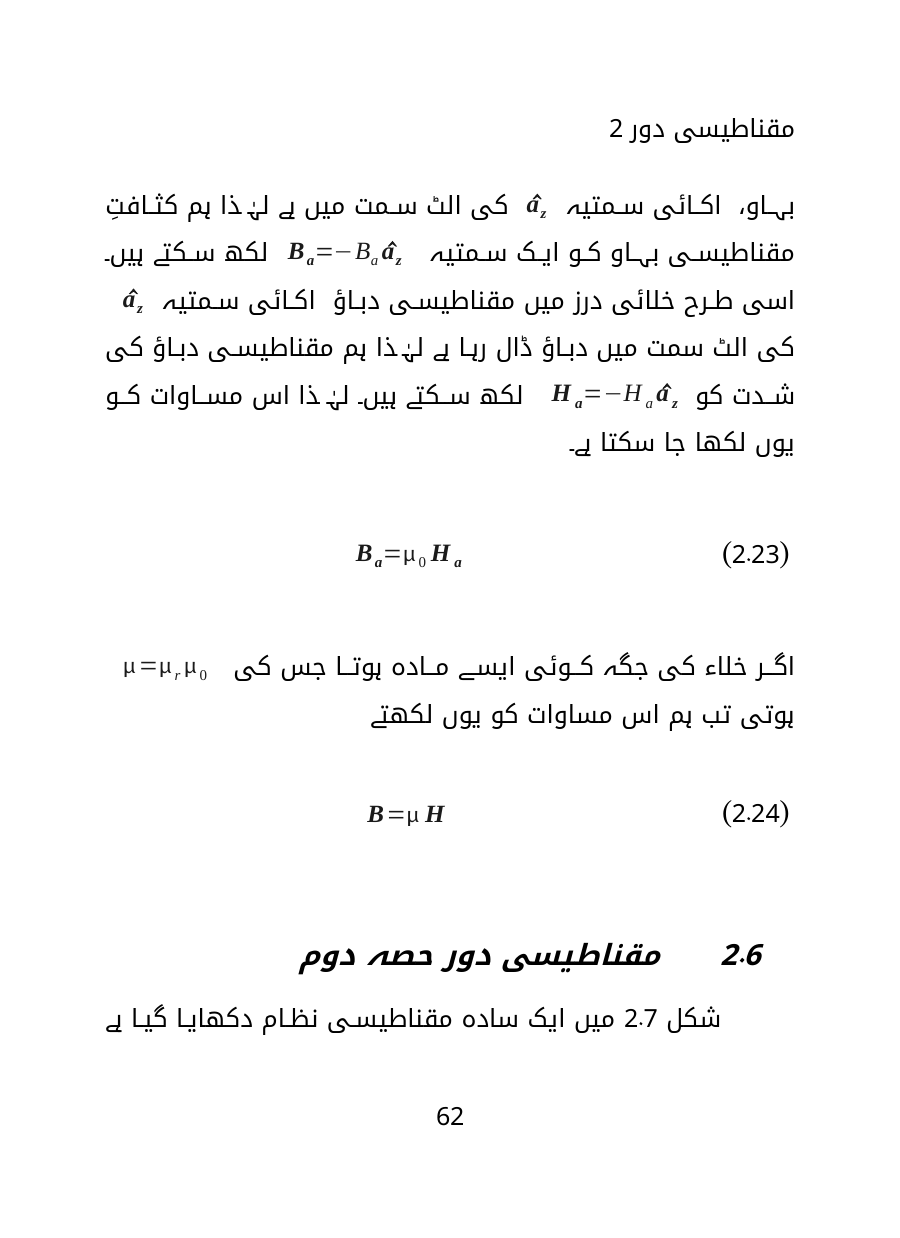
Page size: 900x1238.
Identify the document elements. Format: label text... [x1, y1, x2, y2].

text جہاں متن سے واضح ہو کہ مقناطیسی میدان کی بات ہو رہی ہے وہاں مقناطیسی میدان کی شدت کو میدانی شدت کہا جاتا ہے۔ شکل میں ہم دیکھتے ہیں کہ خلائی درز میں مقناطیسی بہاو کا بہاو، اکائی سمتیہکی الٹ سمت میں ہے لہٰذا ہم کثافتِ مقناطیسی بہاو کو ایک سمتیہ لکھ سکتے ہیں۔ اسی طرح خلائی درز میں مقناطیسی دباؤ اکائی سمتیہکی الٹ سمت میں دباؤ ڈال رہا ہے لہٰذا ہم مقناطیسی دباؤ کی شدت کو لکھ سکتے ہیں۔ لہٰذا اس مساوات کو یوں لکھا جا سکتا ہے۔ [105, 182, 795, 467]
text اگر خلاء کی جگہ کوئی ایسے مادہ ہوتا جس کی ہوتی تب ہم اس مساوات کو یوں لکھتے [105, 644, 795, 738]
table_header (2.24) [697, 785, 795, 856]
table_header (2.23) [702, 526, 795, 597]
text شکل 2.7 میں ایک سادہ مقناطیسی نظام دکھایا گیا ہے جس میں مقناطیسی دباؤ مقناطیسی مرکز میں مقناطیسی بہاو کو جنم دیتی ہے۔ یہاں مرکز کا رقبہ عمودی تراش ہر جگہ یکساں ہے اور مرکز میں نکتہ دار لکیر کی لمبائیہے۔ مرکز میں مقناطیسی بہاو کی سمت دائیں ہاتھ کے قانون سے معلوم کی جا سکتی ہے۔ اس قانون کو دو طریقوں سے بیان کیا جا سکتا ہے۔ [105, 996, 795, 1043]
subtitle مقناطیسی دور حصہ دوم [105, 928, 720, 983]
table_header [105, 526, 702, 597]
table_header [105, 785, 697, 856]
